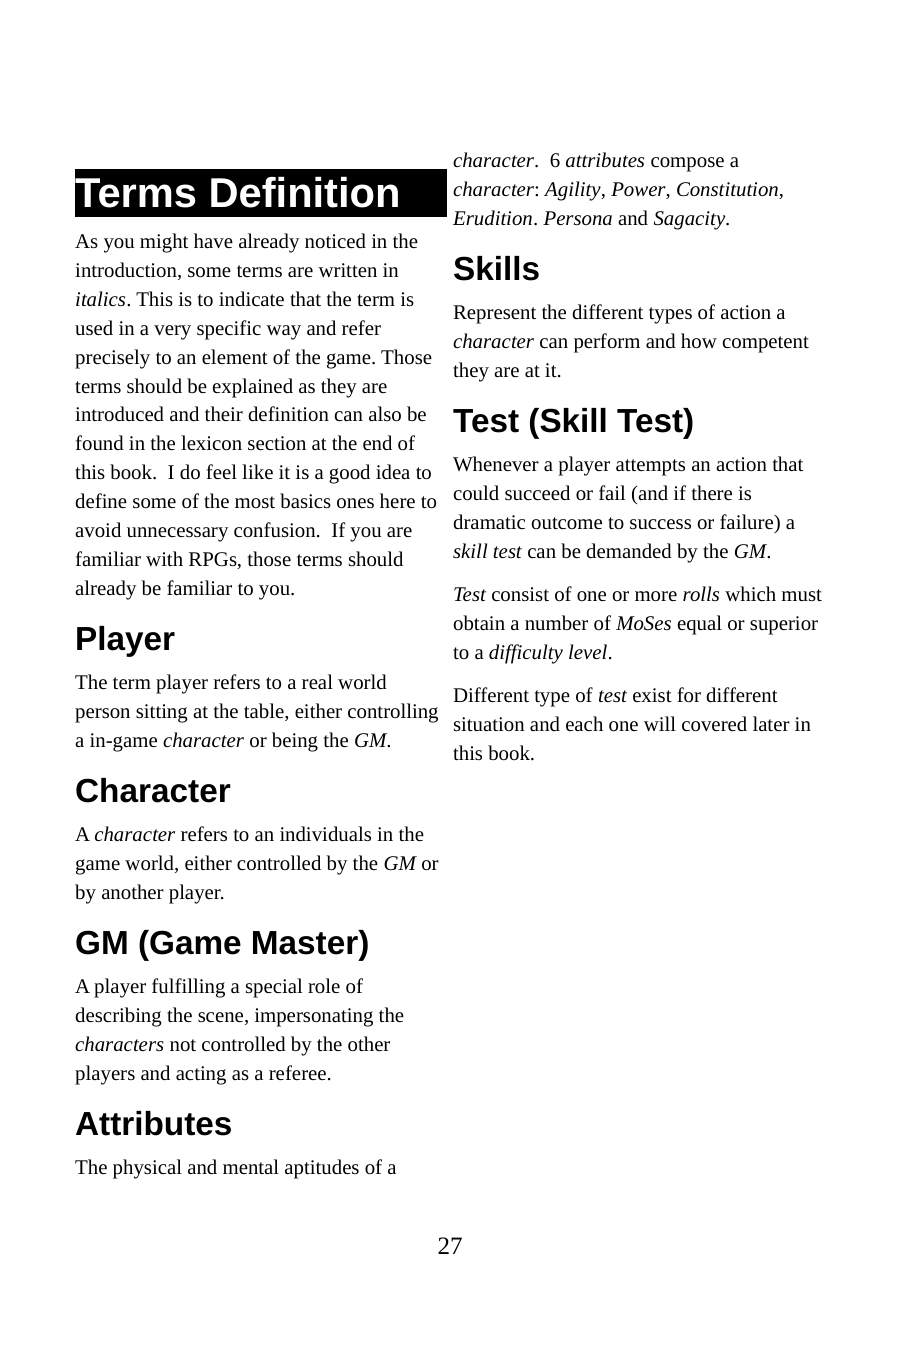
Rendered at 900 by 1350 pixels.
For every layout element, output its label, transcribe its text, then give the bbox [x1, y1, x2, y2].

text The physical and mental aptitudes of a [75, 1155, 447, 1179]
text Different type of test exist for different situation and each one will covered later in this book. [453, 683, 825, 765]
text As you might have already noticed in the introduction, some terms are written in italics. This is to indicate that the term is used in a very specific way and refer precisely to an element of the game. Those terms should be explained as they are introduced and their definition can also be found in the lexicon section at the end of this book. I do feel like it is a good idea to define some of the most basics ones here to avoid unnecessary confusion. If you are familiar with RPGs, those terms should already be familiar to you. [75, 229, 447, 599]
subtitle Test (Skill Test) [453, 401, 825, 440]
subtitle Player [75, 619, 447, 657]
subtitle GM (Game Master) [75, 923, 447, 962]
text Whenever a player attempts an action that could succeed or fail (and if there is dramatic outcome to success or failure) a skill test can be demanded by the GM. [453, 452, 825, 563]
subtitle Terms Definition [75, 169, 447, 217]
text Represent the different types of action a character can perform and how competent they are at it. [453, 300, 825, 382]
subtitle Skills [453, 249, 825, 288]
subtitle Character [75, 771, 447, 809]
text A player fulfilling a special role of describing the scene, impersonating the characters not controlled by the other players and acting as a referee. [75, 974, 447, 1085]
text character. 6 attributes compose a character: Agility, Power, Constitution, Erudition. Persona and Sagacity. [453, 148, 825, 230]
text The term player refers to a real world person sitting at the table, either controlling a in-game character or being the GM. [75, 670, 447, 752]
text Test consist of one or more rolls which must obtain a number of MoSes equal or superior to a difficulty level. [453, 582, 825, 664]
subtitle Attributes [75, 1104, 447, 1142]
text A character refers to an individuals in the game world, either controlled by the GM or by another player. [75, 822, 447, 904]
